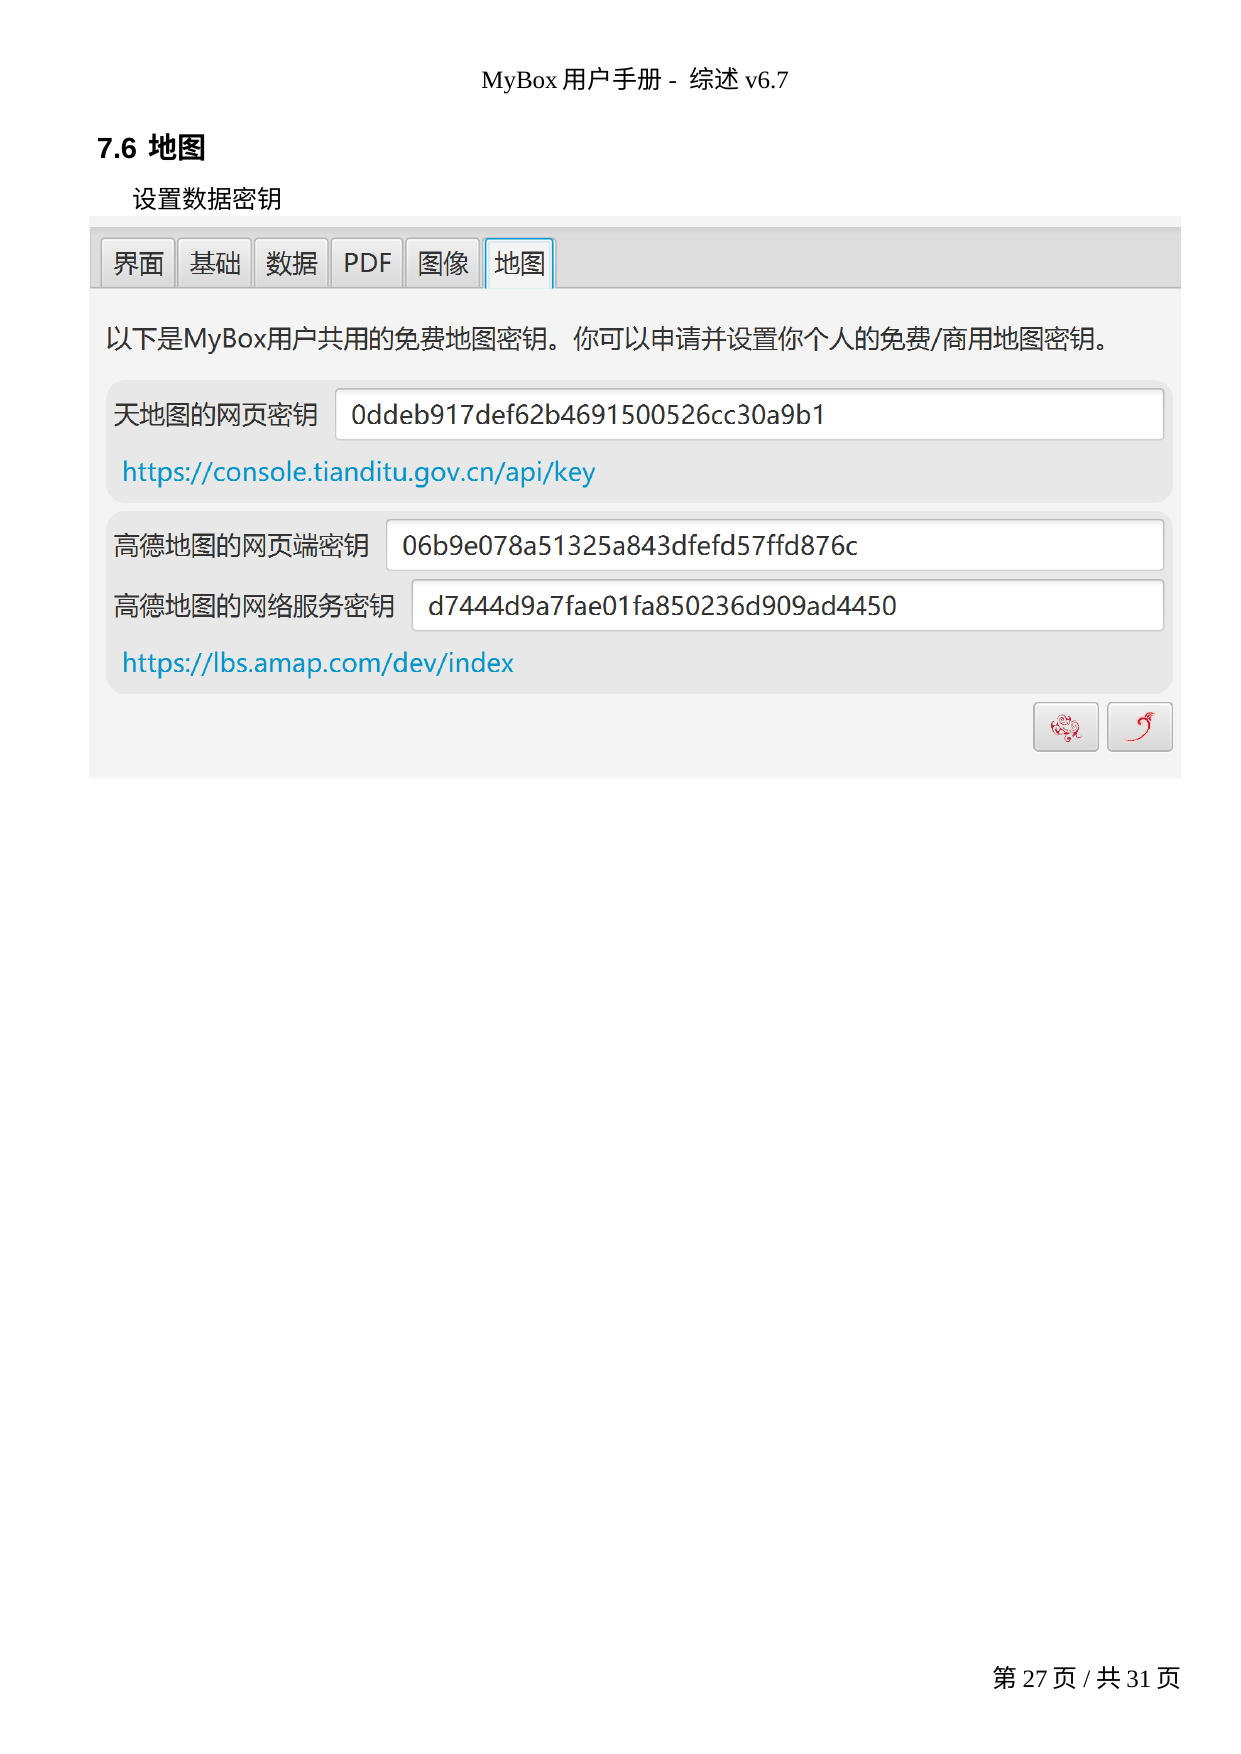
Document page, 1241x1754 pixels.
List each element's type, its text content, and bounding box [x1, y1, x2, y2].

picture [88, 215, 1182, 779]
subtitle 地图 [88, 125, 1181, 167]
text 设置数据密钥 [88, 179, 1181, 215]
